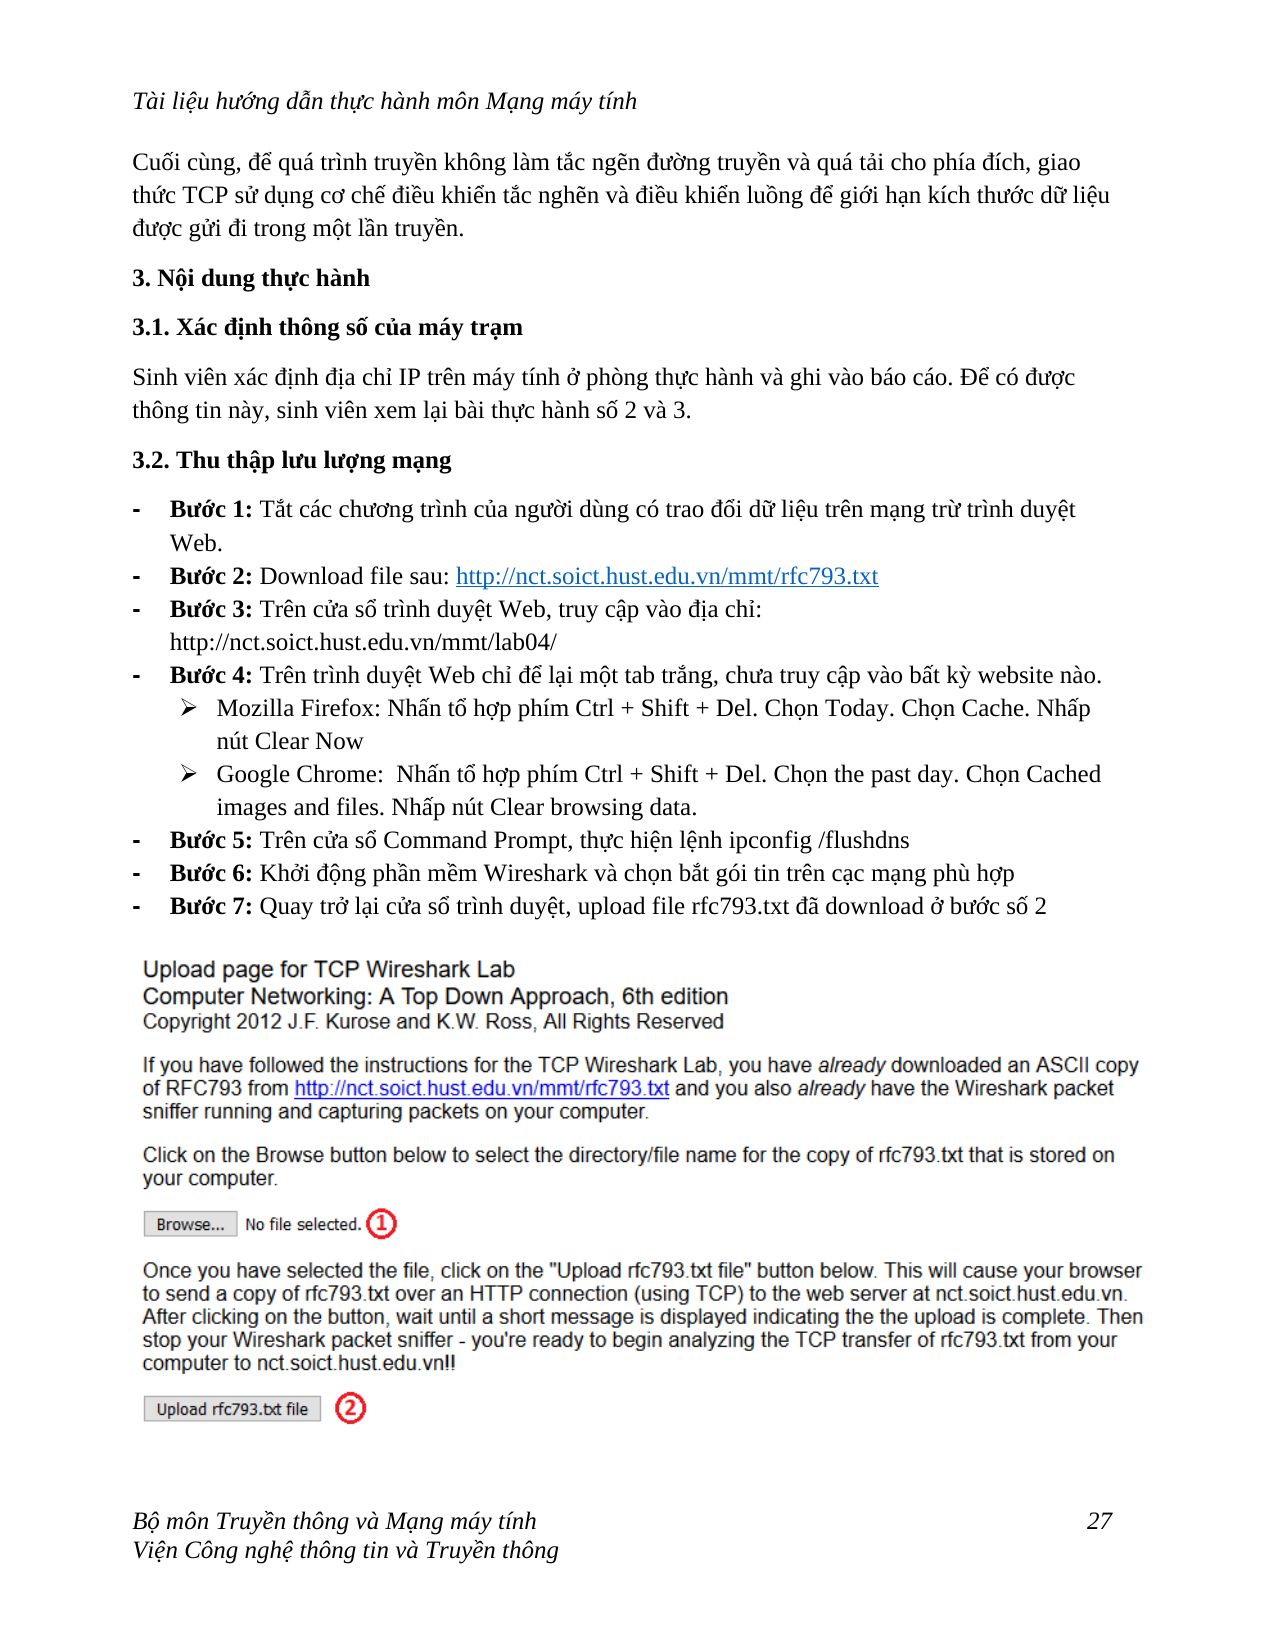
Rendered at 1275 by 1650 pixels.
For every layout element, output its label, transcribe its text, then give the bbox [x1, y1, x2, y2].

list Bước 2: Download file sau: http://nct.soict.hust.edu.vn/mmt/rfc793.txt [132, 561, 1125, 589]
text 3. Nội dung thực hành [132, 263, 1125, 291]
list Bước 6: Khởi động phần mềm Wireshark và chọn bắt gói tin trên cạc mạng phù hợp [132, 858, 1125, 887]
picture [135, 944, 1151, 1437]
list Bước 7: Quay trở lại cửa sổ trình duyệt, upload file rfc793.txt đã download ở bước số 2 [132, 891, 1125, 920]
text 3.2. Thu thập lưu lượng mạng [132, 445, 1125, 473]
list Bước 5: Trên cửa sổ Command Prompt, thực hiện lệnh ipconfig /flushdns [132, 825, 1125, 854]
list Bước 4: Trên trình duyệt Web chỉ để lại một tab trắng, chưa truy cập vào bất kỳ website nào. [132, 660, 1125, 689]
list Mozilla Firefox: Nhấn tổ hợp phím Ctrl + Shift + Del. Chọn Today. Chọn Cache. Nhấp nút Clear Now [179, 693, 1125, 755]
text 3.1. Xác định thông số của máy trạm [132, 312, 1125, 341]
list Bước 3: Trên cửa sổ trình duyệt Web, truy cập vào địa chỉ: http://nct.soict.hust.edu.vn/mmt/lab04/ [132, 594, 1125, 656]
text Cuối cùng, để quá trình truyền không làm tắc ngẽn đường truyền và quá tải cho phía đích, giao thức TCP sử dụng cơ chế điều khiển tắc nghẽn và điều khiển luồng để giới hạn kích thước dữ liệu được gửi đi trong một lần truyền. [132, 147, 1125, 242]
list Google Chrome: Nhấn tổ hợp phím Ctrl + Shift + Del. Chọn the past day. Chọn Cached images and files. Nhấp nút Clear browsing data. [179, 759, 1125, 821]
list Bước 1: Tắt các chương trình của người dùng có trao đổi dữ liệu trên mạng trừ trình duyệt Web. [132, 494, 1125, 556]
text Sinh viên xác định địa chỉ IP trên máy tính ở phòng thực hành và ghi vào báo cáo. Để có được thông tin này, sinh viên xem lại bài thực hành số 2 và 3. [132, 362, 1125, 424]
